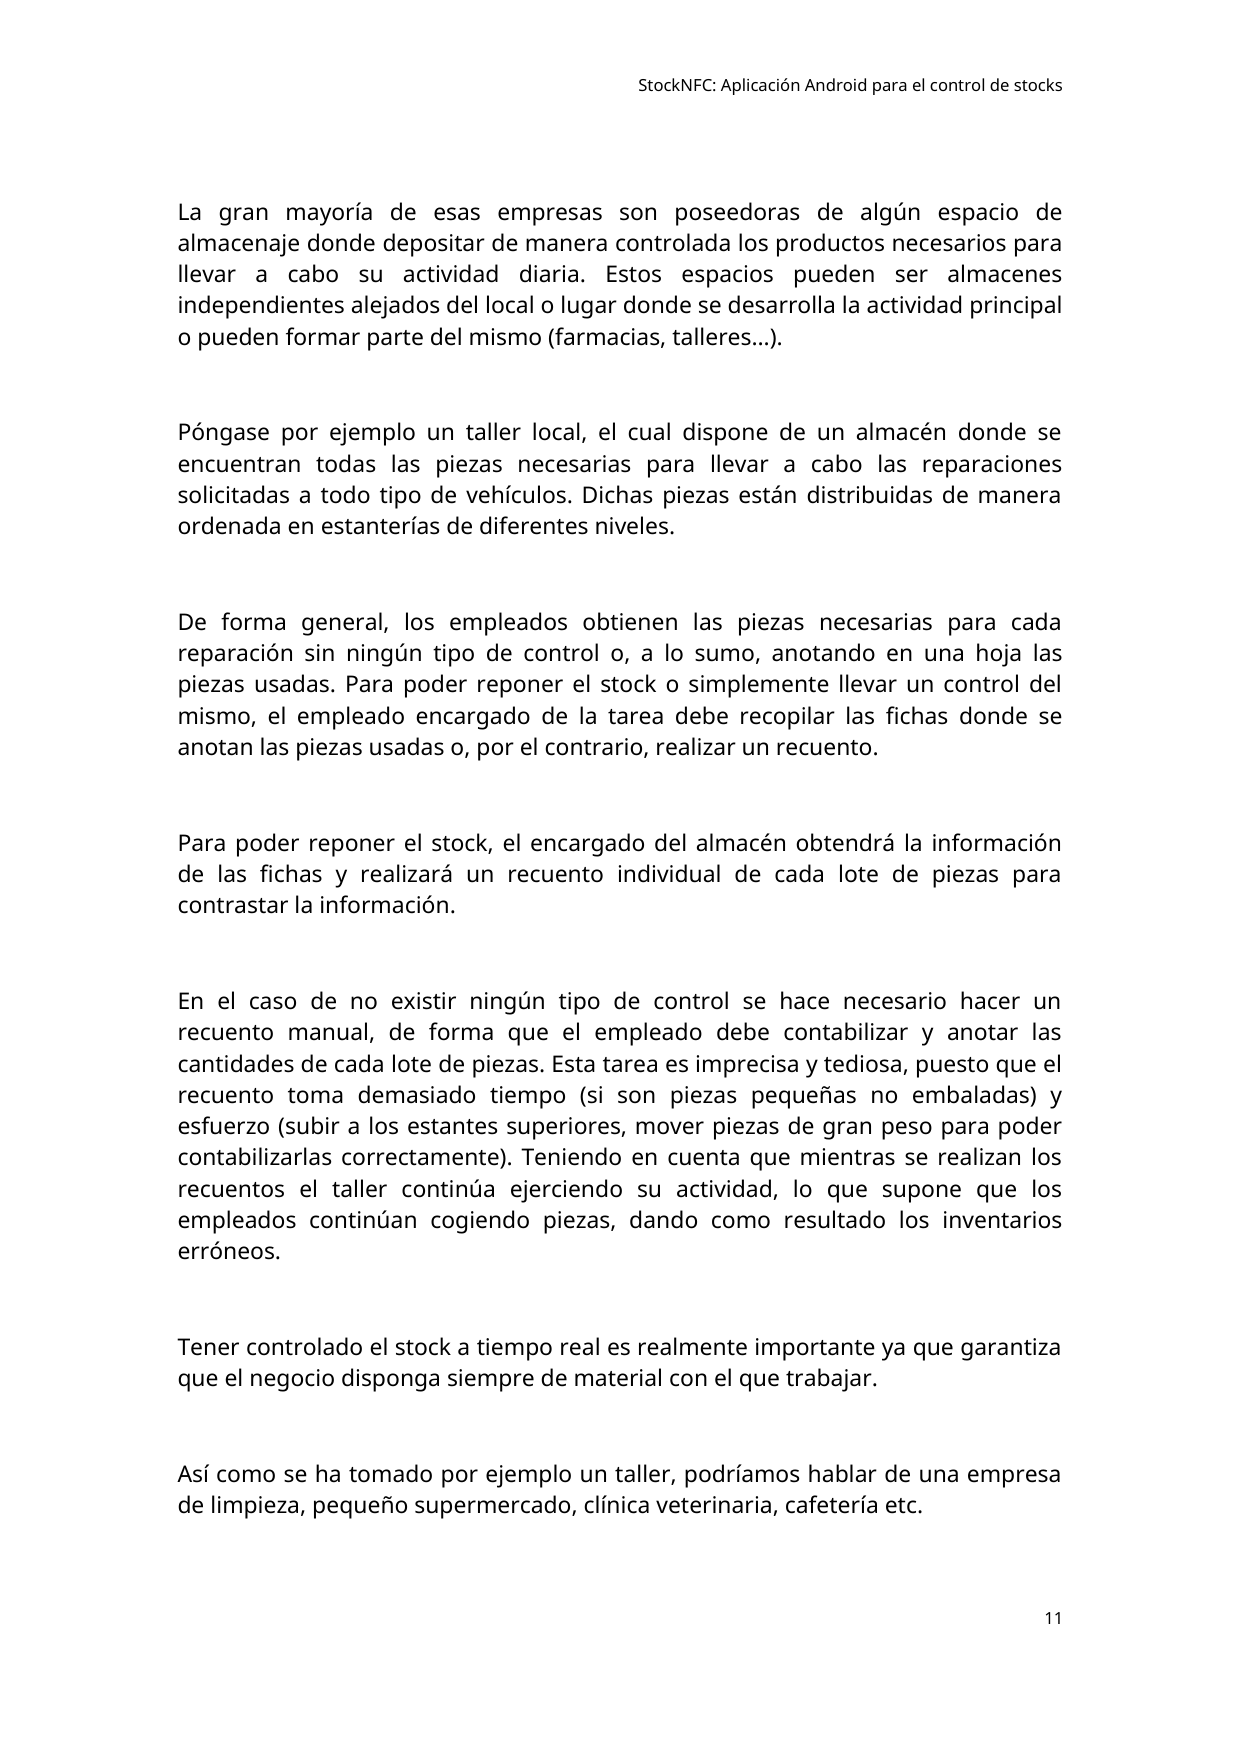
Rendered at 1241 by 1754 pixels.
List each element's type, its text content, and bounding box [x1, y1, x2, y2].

text Tener controlado el stock a tiempo real es realmente importante ya que garantiza que el negocio disponga siempre de material con el que trabajar. [177, 1331, 1063, 1393]
text Así como se ha tomado por ejemplo un taller, podríamos hablar de una empresa de limpieza, pequeño supermercado, clínica veterinaria, cafetería etc. [177, 1458, 1063, 1521]
text De forma general, los empleados obtienen las piezas necesarias para cada reparación sin ningún tipo de control o, a lo sumo, anotando en una hoja las piezas usadas. Para poder reponer el stock o simplemente llevar un control del mismo, el empleado encargado de la tarea debe recopilar las fichas donde se anotan las piezas usadas o, por el contrario, realizar un recuento. [177, 606, 1063, 762]
text Para poder reponer el stock, el encargado del almacén obtendrá la información de las fichas y realizará un recuento individual de cada lote de piezas para contrastar la información. [177, 827, 1063, 921]
text En el caso de no existir ningún tipo de control se hace necesario hacer un recuento manual, de forma que el empleado debe contabilizar y anotar las cantidades de cada lote de piezas. Esta tarea es imprecisa y tediosa, puesto que el recuento toma demasiado tiempo (si son piezas pequeñas no embaladas) y esfuerzo (subir a los estantes superiores, mover piezas de gran peso para poder contabilizarlas correctamente). Teniendo en cuenta que mientras se realizan los recuentos el taller continúa ejerciendo su actividad, lo que supone que los empleados continúan cogiendo piezas, dando como resultado los inventarios erróneos. [177, 985, 1063, 1266]
text La gran mayoría de esas empresas son poseedoras de algún espacio de almacenaje donde depositar de manera controlada los productos necesarios para llevar a cabo su actividad diaria. Estos espacios pueden ser almacenes independientes alejados del local o lugar donde se desarrolla la actividad principal o pueden formar parte del mismo (farmacias, talleres…). [177, 196, 1063, 352]
text Póngase por ejemplo un taller local, el cual dispone de un almacén donde se encuentran todas las piezas necesarias para llevar a cabo las reparaciones solicitadas a todo tipo de vehículos. Dichas piezas están distribuidas de manera ordenada en estanterías de diferentes niveles. [177, 416, 1063, 541]
